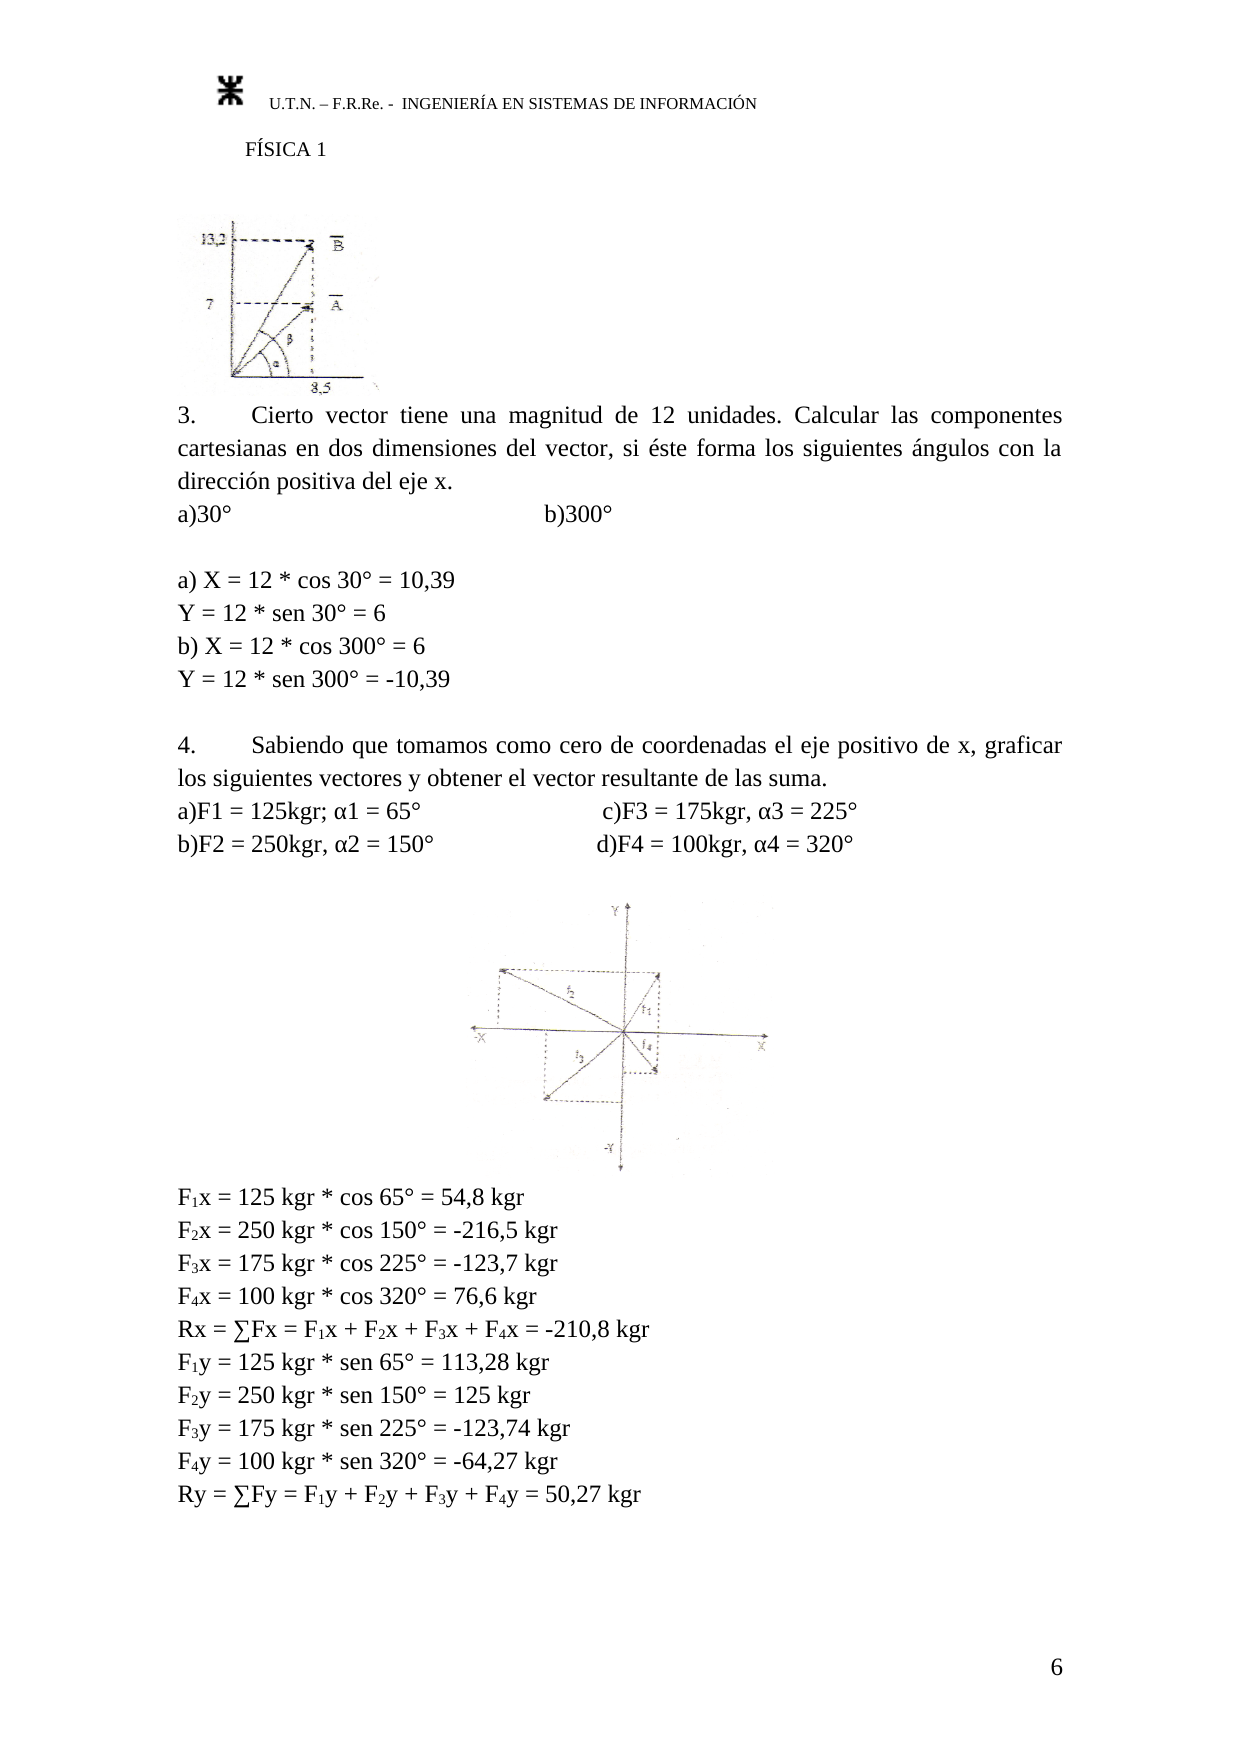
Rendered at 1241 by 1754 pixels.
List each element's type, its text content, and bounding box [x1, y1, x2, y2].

text F1y = 125 kgr * sen 65° = 113,28 kgr [177, 1347, 1063, 1376]
text b)F2 = 250kgr, α2 = 150° d)F4 = 100kgr, α4 = 320° [177, 829, 1063, 858]
text F2x = 250 kgr * cos 150° = -216,5 kgr [177, 1215, 1063, 1244]
text 4. Sabiendo que tomamos como cero de coordenadas el eje positivo de x, graficar los siguientes vectores y obtener el vector resultante de las suma. [177, 730, 1063, 792]
text F4x = 100 kgr * cos 320° = 76,6 kgr [177, 1281, 1063, 1310]
text 3. Cierto vector tiene una magnitud de 12 unidades. Calcular las componentes cartesianas en dos dimensiones del vector, si éste forma los siguientes ángulos con la dirección positiva del eje x. [177, 400, 1063, 494]
text a)F1 = 125kgr; α1 = 65° c)F3 = 175kgr, α3 = 225° [177, 796, 1063, 825]
text F3x = 175 kgr * cos 225° = -123,7 kgr [177, 1248, 1063, 1277]
text F2y = 250 kgr * sen 150° = 125 kgr [177, 1380, 1063, 1409]
text F1x = 125 kgr * cos 65° = 54,8 kgr [177, 1182, 1063, 1211]
text Rx = ∑Fx = F1x + F2x + F3x + F4x = -210,8 kgr [177, 1314, 1063, 1343]
text Ry = ∑Fy = F1y + F2y + F3y + F4y = 50,27 kgr [177, 1479, 1063, 1508]
text Y = 12 * sen 300° = -10,39 [177, 664, 1063, 693]
picture [465, 895, 775, 1178]
text a) X = 12 * cos 30° = 10,39 [177, 565, 1063, 594]
text Y = 12 * sen 30° = 6 [177, 598, 1063, 627]
text a)30° b)300° [177, 499, 1063, 528]
text F4y = 100 kgr * sen 320° = -64,27 kgr [177, 1446, 1063, 1475]
text b) X = 12 * cos 300° = 6 [177, 631, 1063, 660]
text F3y = 175 kgr * sen 225° = -123,74 kgr [177, 1413, 1063, 1442]
picture [177, 214, 380, 396]
